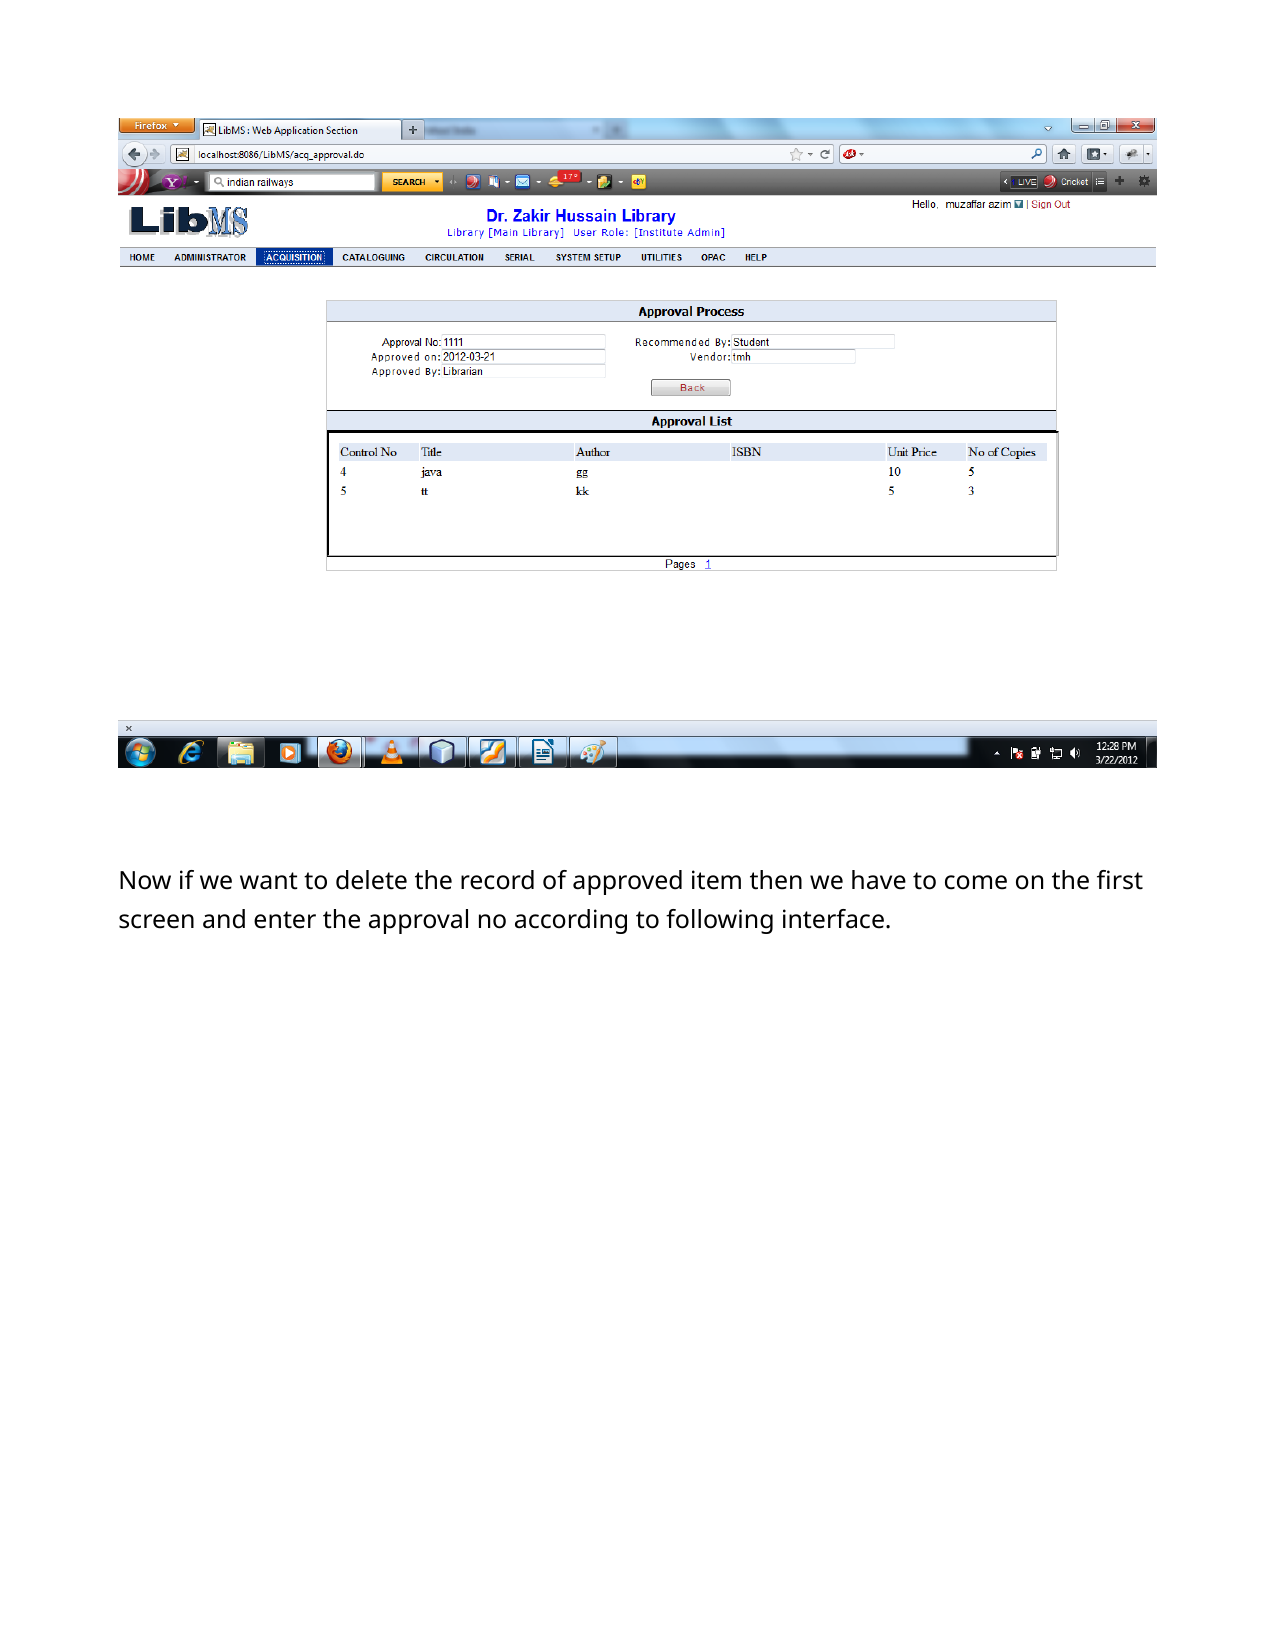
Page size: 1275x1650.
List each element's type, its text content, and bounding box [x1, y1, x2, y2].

picture [118, 118, 1157, 768]
text Now if we want to delete the record of approved item then we have to come on the first screen and enter the approval no according to following interface. [118, 862, 1157, 936]
